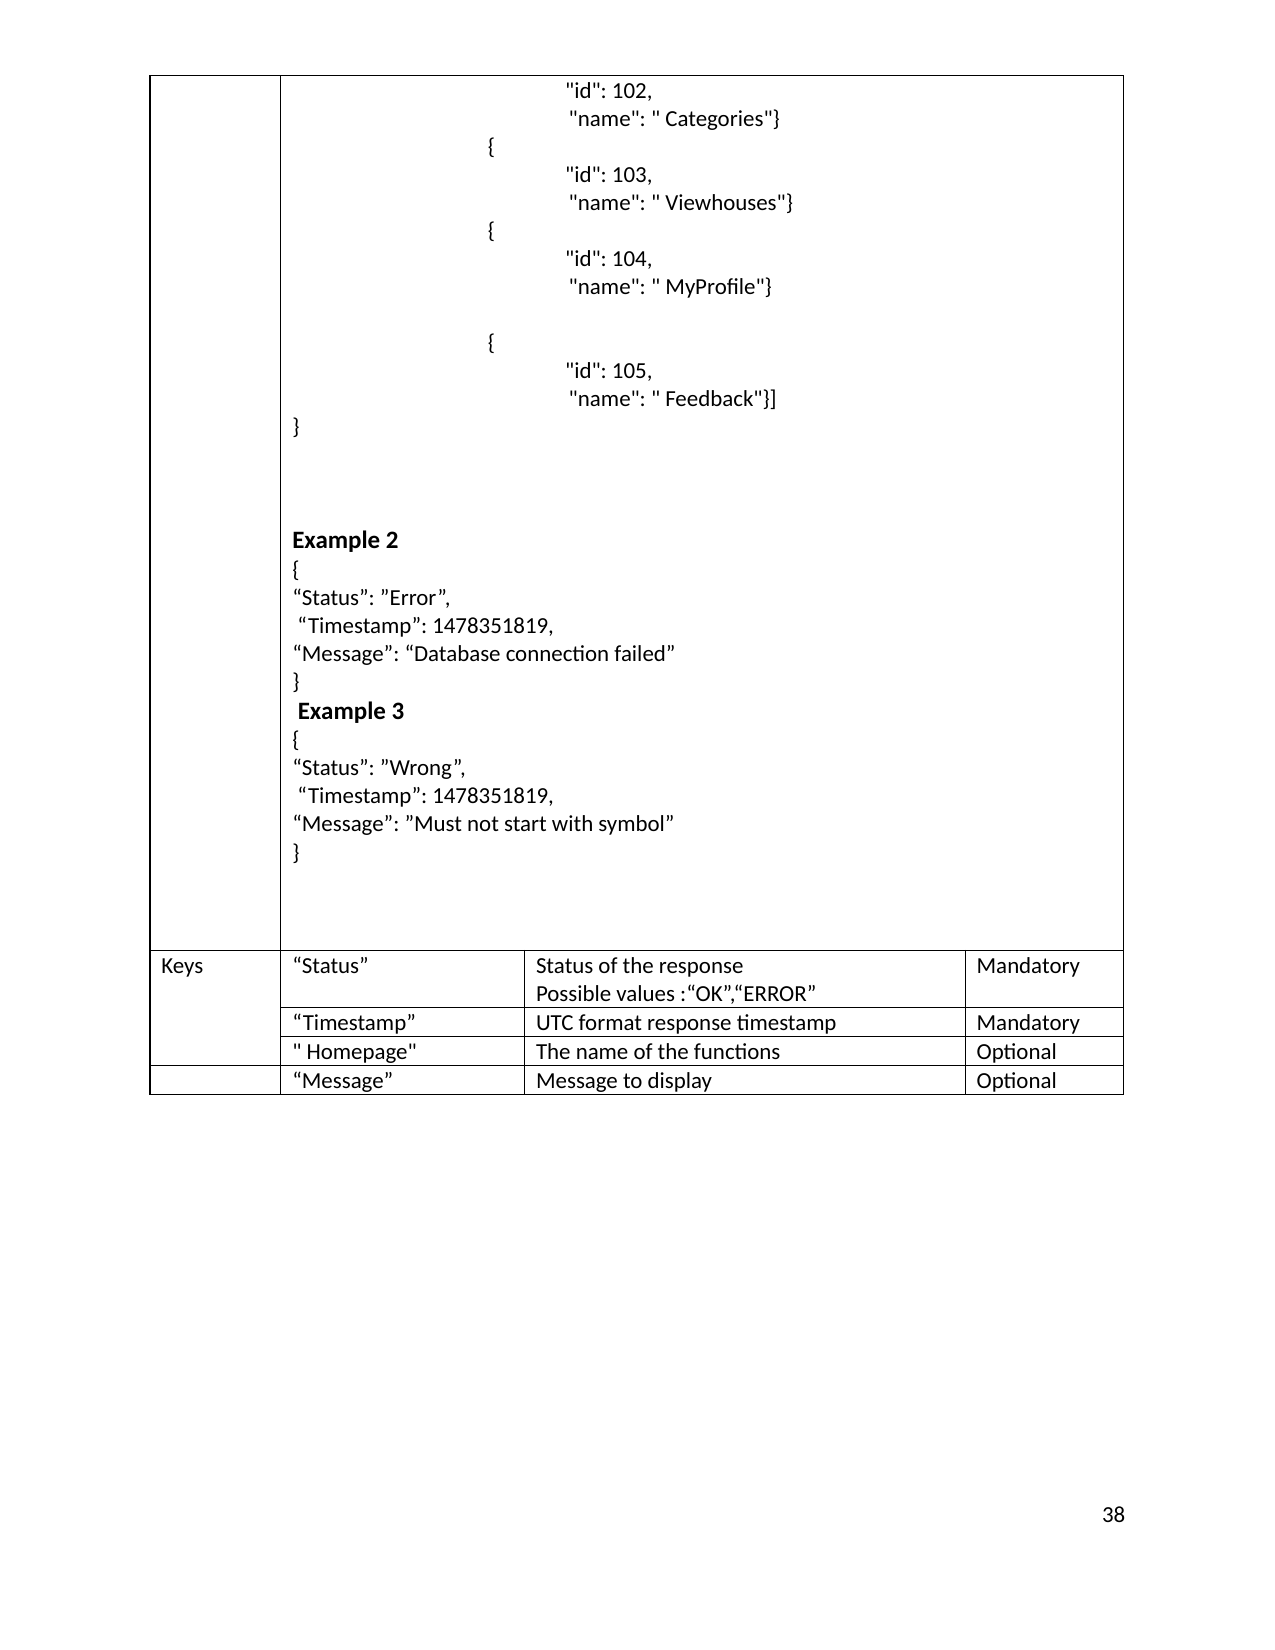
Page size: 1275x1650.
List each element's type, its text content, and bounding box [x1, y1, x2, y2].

table_cell " Homepage" [281, 1037, 524, 1065]
table_cell “Message” [281, 1066, 524, 1094]
table_cell Mandatory [966, 951, 1123, 1007]
table_cell Message to display [525, 1066, 965, 1094]
table_cell The name of the functions [525, 1037, 965, 1065]
table_cell [151, 1066, 280, 1094]
table_cell Optional [966, 1037, 1123, 1065]
table_cell Status of the response Possible values :“OK”,“ERROR” [525, 951, 965, 1007]
table_cell Keys [151, 951, 280, 1065]
table_cell “Timestamp” [281, 1008, 524, 1036]
table_cell [151, 76, 280, 950]
table_cell Optional [966, 1066, 1123, 1094]
table_cell “Status” [281, 951, 524, 1007]
table_cell UTC format response timestamp [525, 1008, 965, 1036]
table_cell Mandatory [966, 1008, 1123, 1036]
table_cell "id": 102, "name": " Categories"} { "id": 103, "name": " Viewhouses"} { "id": 104, "name": " MyProfile"} { "id": 105, "name": " Feedback"}] } Example 2 { “Status”: ”Error”, “Timestamp”: 1478351819, “Message”: “Database connection failed” } Example 3 { “Status”: ”Wrong”, “Timestamp”: 1478351819, “Message”: ”Must not start with symbol” } [281, 76, 1123, 950]
